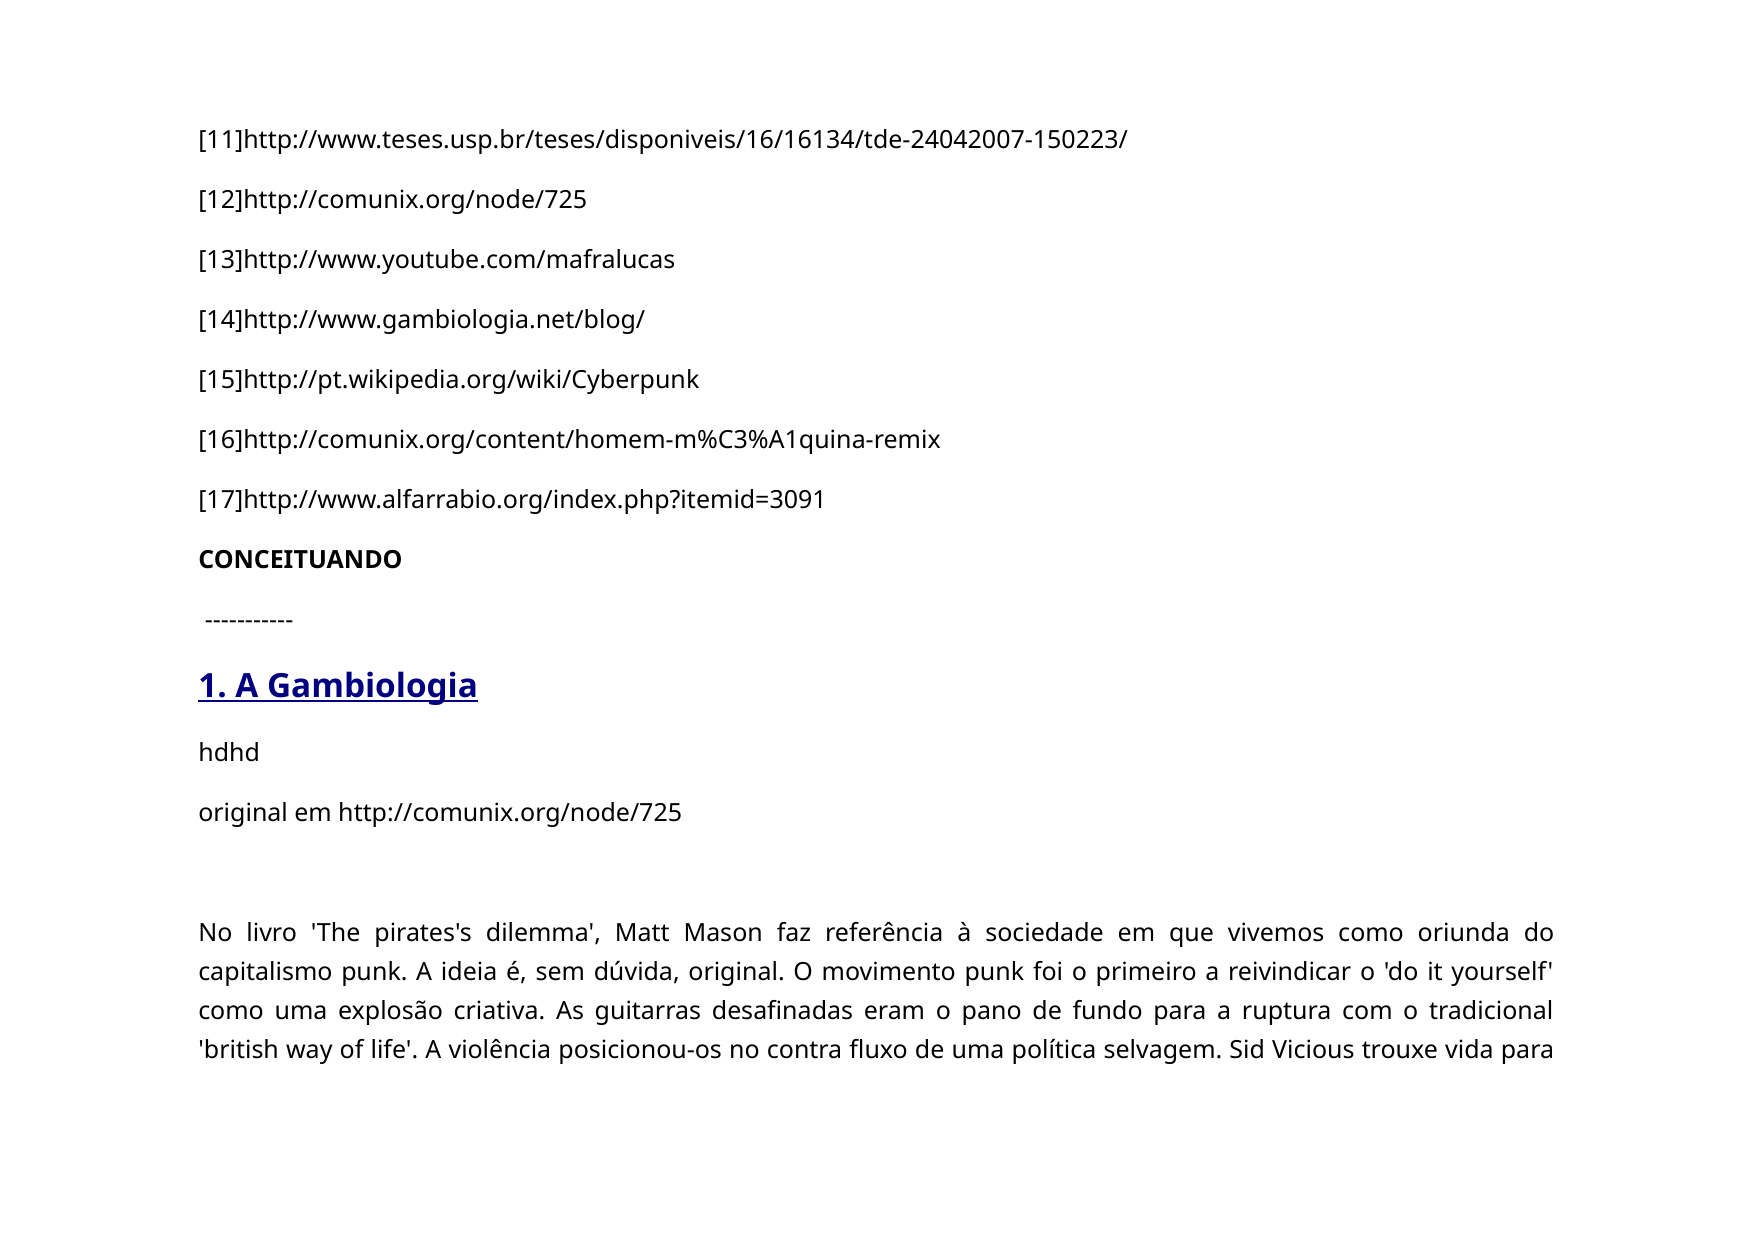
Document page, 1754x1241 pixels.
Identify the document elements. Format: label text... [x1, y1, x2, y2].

text [17]http://www.alfarrabio.org/index.php?itemid=3091 [198, 482, 1556, 516]
text [14]http://www.gambiologia.net/blog/ [198, 302, 1556, 336]
text [11]http://www.teses.usp.br/teses/disponiveis/16/16134/tde-24042007-150223/ [198, 122, 1556, 156]
text CONCEITUANDO [198, 542, 1556, 576]
text original em http://comunix.org/node/725 [198, 795, 1556, 829]
text 1. A Gambiologia [198, 662, 1556, 707]
text [16]http://comunix.org/content/homem-m%C3%A1quina-remix [198, 422, 1556, 456]
text hdhd [198, 735, 1556, 769]
text [12]http://comunix.org/node/725 [198, 182, 1556, 216]
text No livro 'The pirates's dilemma', Matt Mason faz referência à sociedade em que vivemos como oriunda do capitalismo punk. A ideia é, sem dúvida, original. O movimento punk foi o primeiro a reivindicar o 'do it yourself' como uma explosão criativa. As guitarras desafinadas eram o pano de fundo para a ruptura com o tradicional 'british way of life'. A violência posicionou-os no contra fluxo de uma política selvagem. Sid Vicious trouxe vida para [198, 915, 1556, 1066]
text [13]http://www.youtube.com/mafralucas [198, 242, 1556, 276]
text ----------- [198, 602, 1556, 636]
text [15]http://pt.wikipedia.org/wiki/Cyberpunk [198, 362, 1556, 396]
